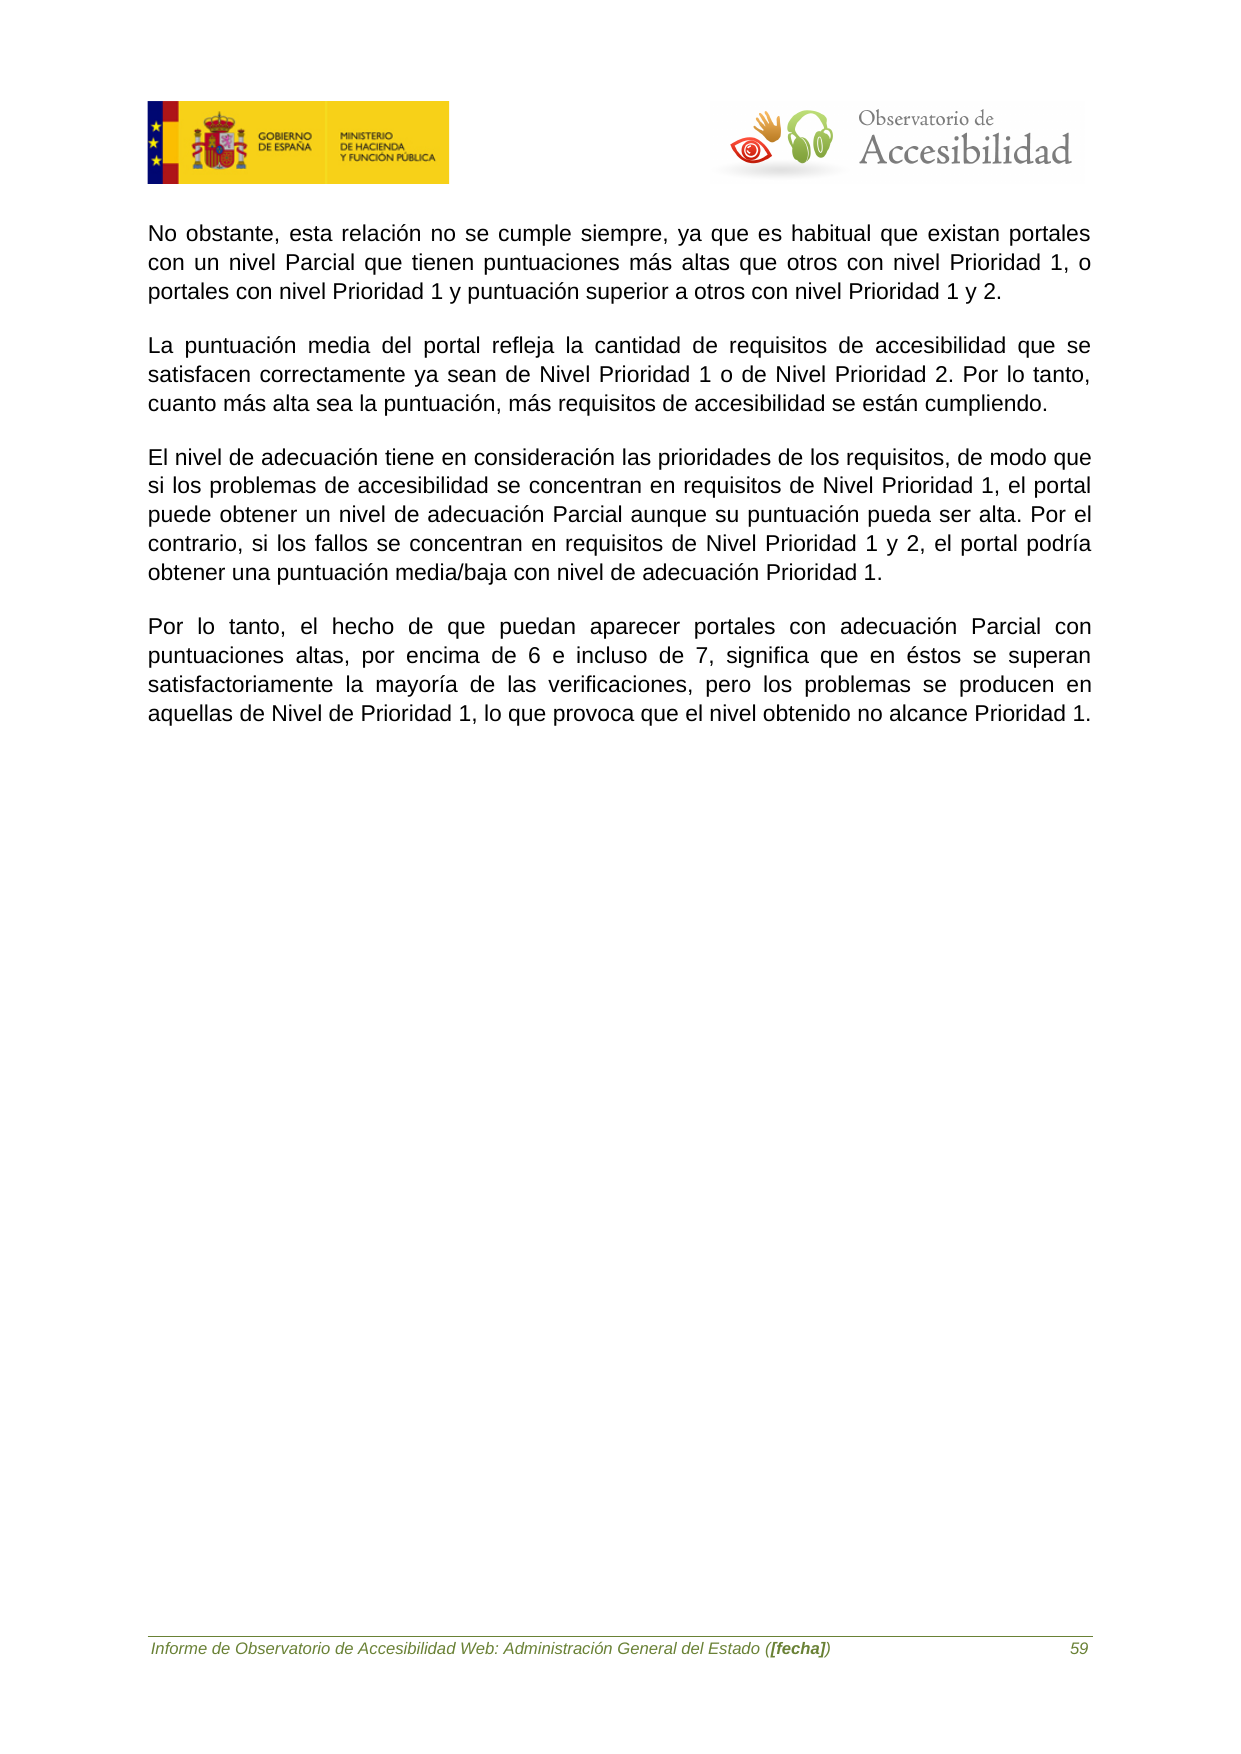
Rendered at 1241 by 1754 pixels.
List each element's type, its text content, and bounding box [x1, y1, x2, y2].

text El nivel de adecuación tiene en consideración las prioridades de los requisitos, de modo que si los problemas de accesibilidad se concentran en requisitos de Nivel Prioridad 1, el portal puede obtener un nivel de adecuación Parcial aunque su puntuación pueda ser alta. Por el contrario, si los fallos se concentran en requisitos de Nivel Prioridad 1 y 2, el portal podría obtener una puntuación media/baja con nivel de adecuación Prioridad 1. [148, 443, 1092, 586]
text Por lo tanto, el hecho de que puedan aparecer portales con adecuación Parcial con puntuaciones altas, por encima de 6 e incluso de 7, significa que en éstos se superan satisfactoriamente la mayoría de las verificaciones, pero los problemas se producen en aquellas de Nivel de Prioridad 1, lo que provoca que el nivel obtenido no alcance Prioridad 1. [148, 613, 1092, 726]
picture [147, 101, 450, 184]
picture [710, 101, 1086, 184]
text No obstante, esta relación no se cumple siempre, ya que es habitual que existan portales con un nivel Parcial que tienen puntuaciones más altas que otros con nivel Prioridad 1, o portales con nivel Prioridad 1 y puntuación superior a otros con nivel Prioridad 1 y 2. [148, 220, 1092, 304]
text La puntuación media del portal refleja la cantidad de requisitos de accesibilidad que se satisfacen correctamente ya sean de Nivel Prioridad 1 o de Nivel Prioridad 2. Por lo tanto, cuanto más alta sea la puntuación, más requisitos de accesibilidad se están cumpliendo. [148, 332, 1092, 416]
